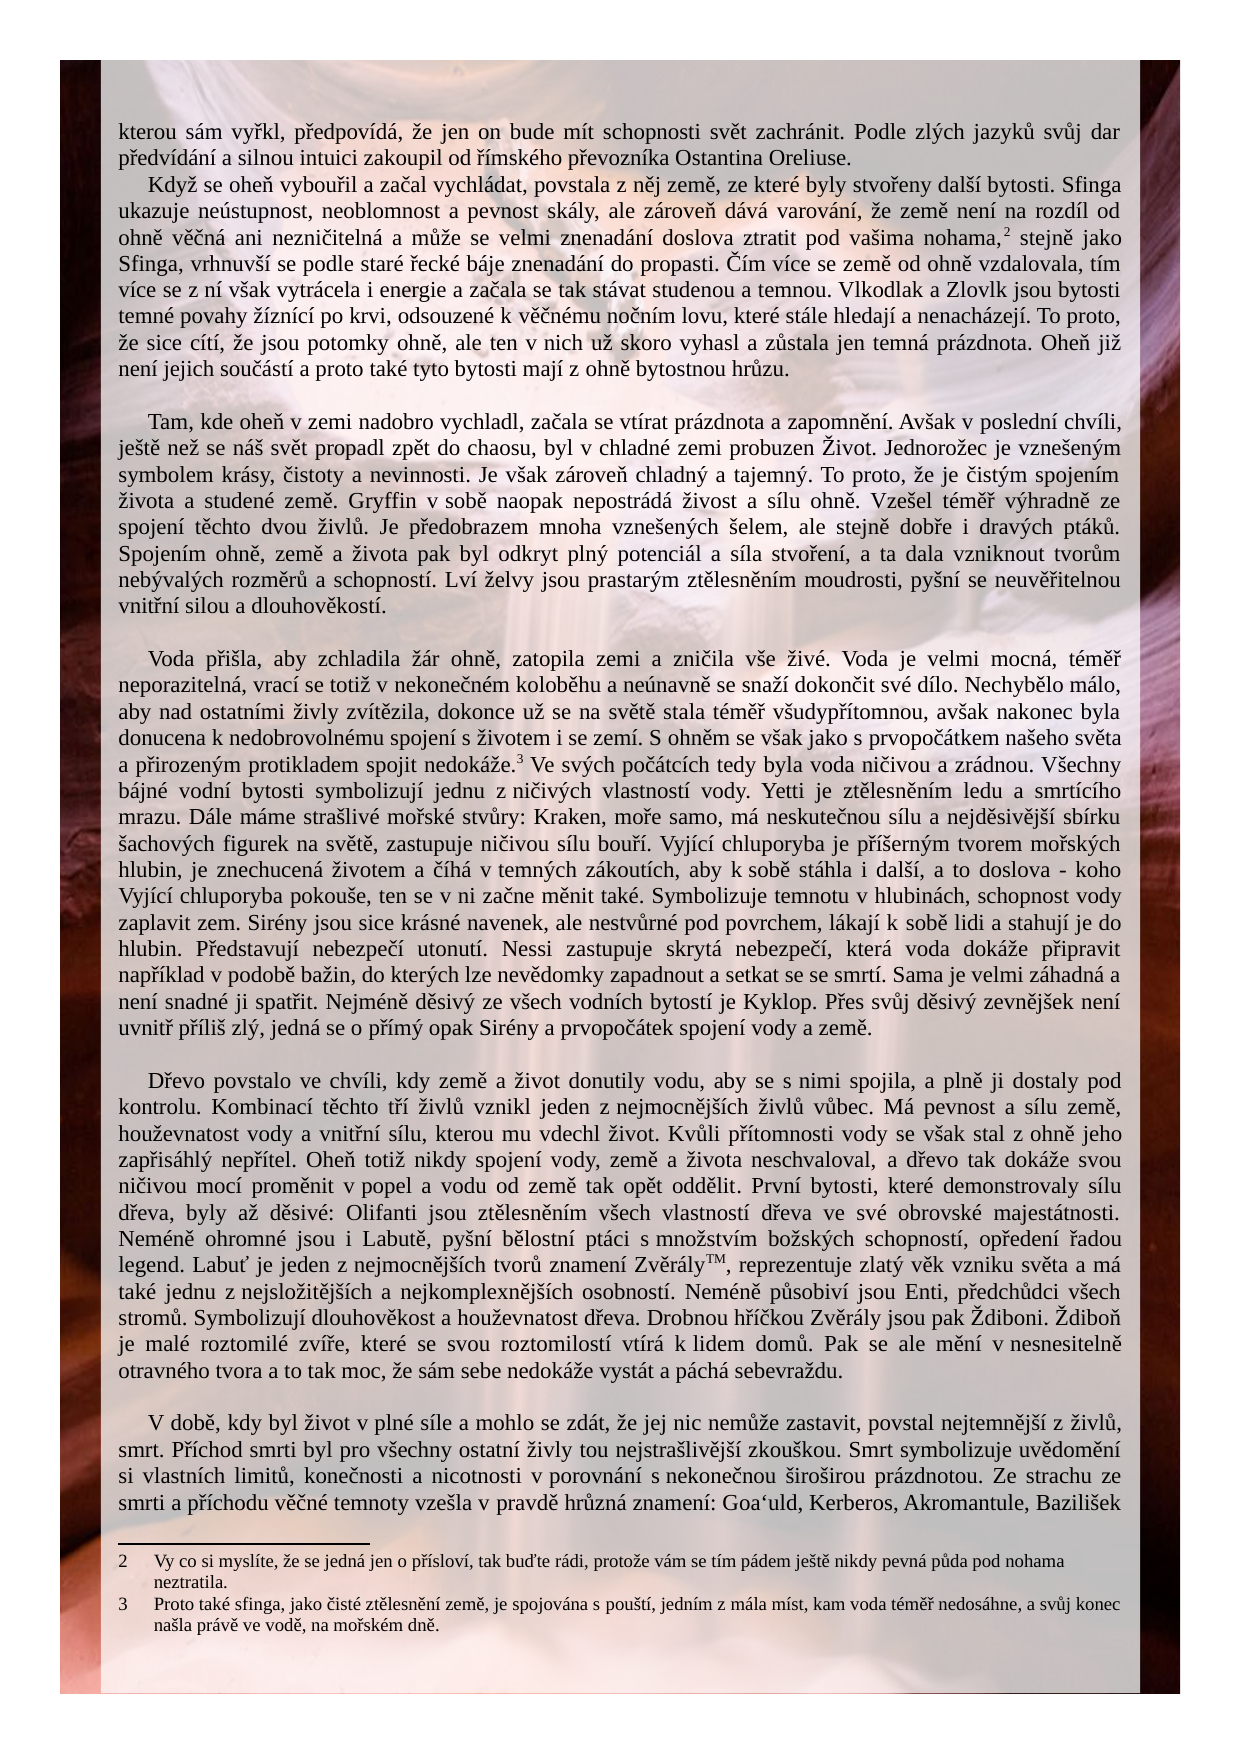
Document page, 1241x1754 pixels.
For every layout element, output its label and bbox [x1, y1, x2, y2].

picture [60, 60, 100, 1694]
